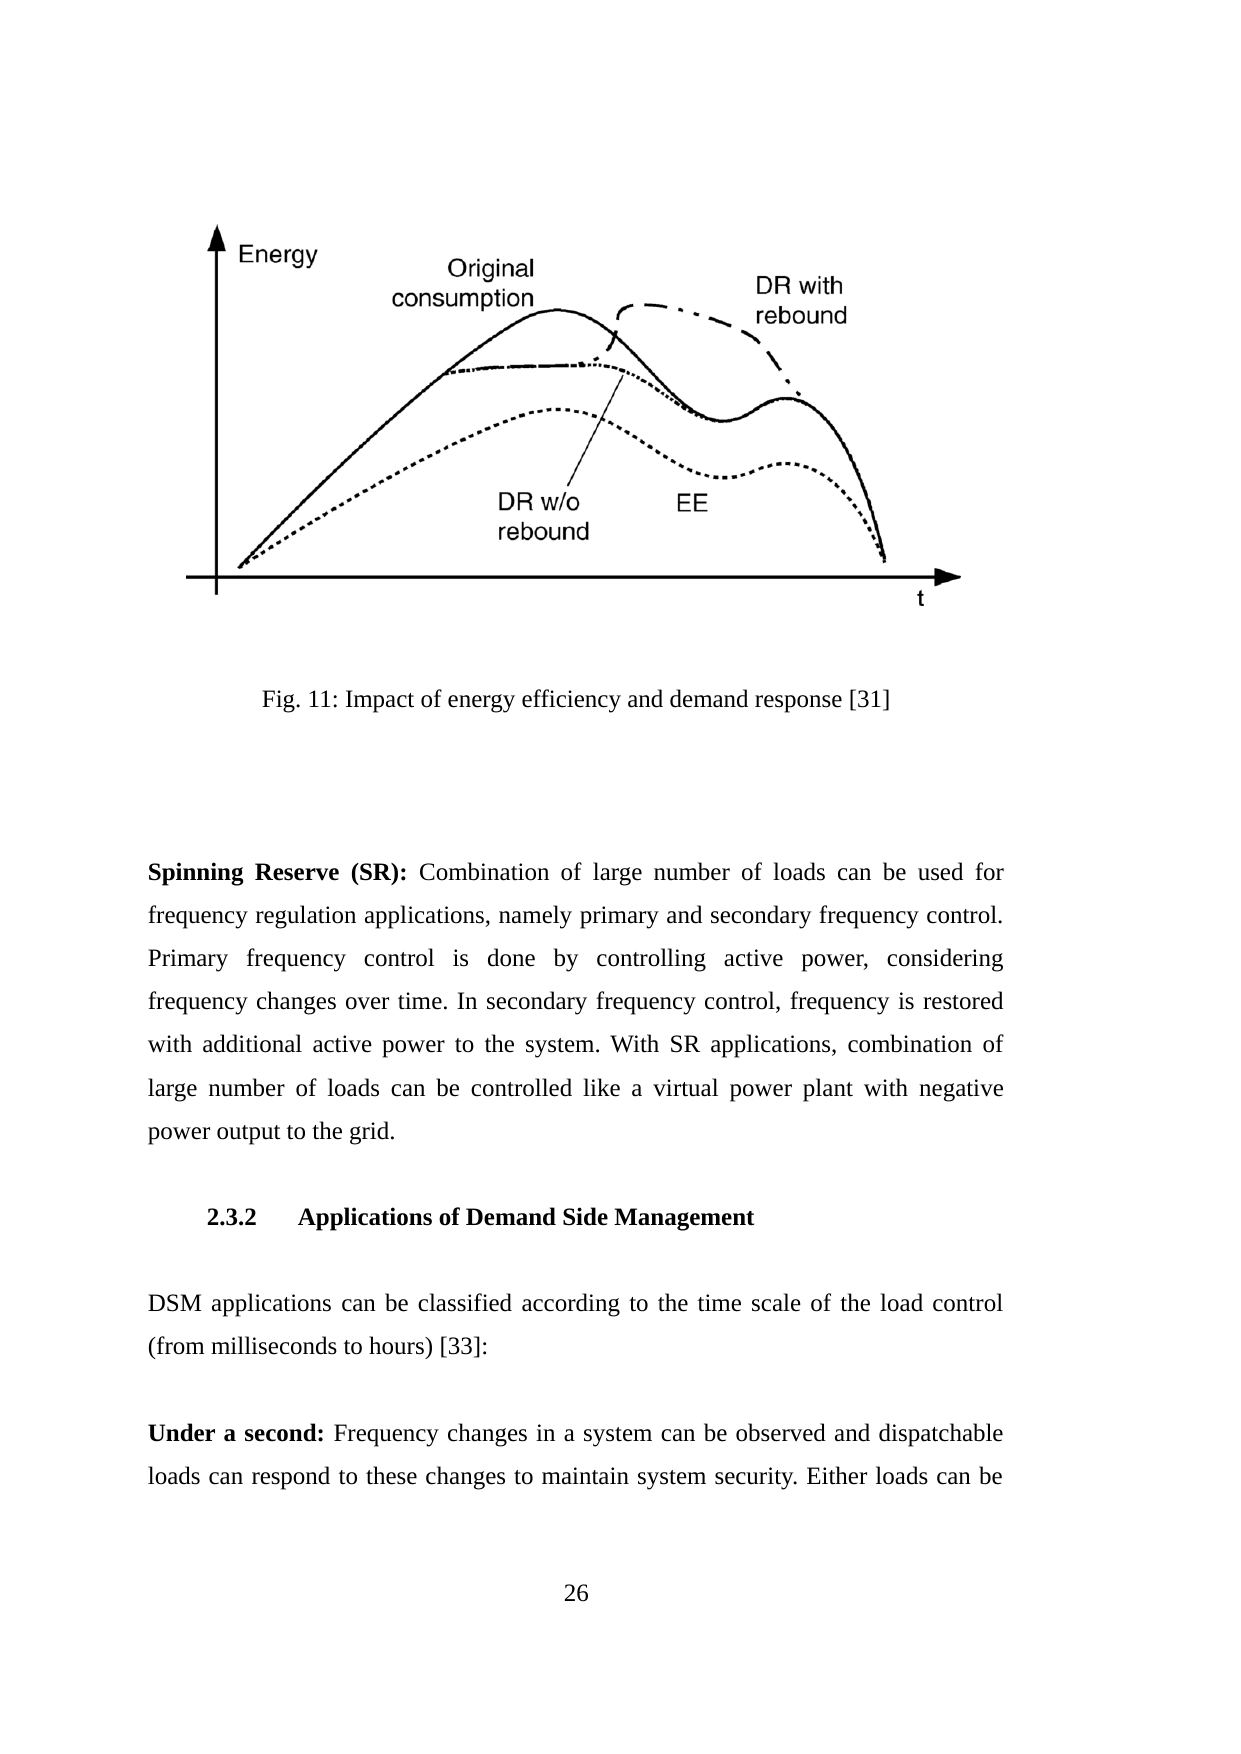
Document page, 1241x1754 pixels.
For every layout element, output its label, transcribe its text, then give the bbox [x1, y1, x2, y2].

text Under a second: Frequency changes in a system can be observed and dispatchable loads can respond to these changes to maintain system security. Either loads can be [148, 1418, 1004, 1489]
picture [147, 172, 1005, 631]
list Applications of Demand Side Management [207, 1202, 1004, 1231]
text DSM applications can be classified according to the time scale of the load control (from milliseconds to hours) [33]: [148, 1288, 1004, 1360]
text Spinning Reserve (SR): Combination of large number of loads can be used for frequency regulation applications, namely primary and secondary frequency control. Primary frequency control is done by controlling active power, considering frequency changes over time. In secondary frequency control, frequency is restored with additional active power to the system. With SR applications, combination of large number of loads can be controlled like a virtual power plant with negative power output to the grid. [148, 857, 1004, 1144]
text Fig. 11: Impact of energy efficiency and demand response [31] [148, 684, 1004, 713]
